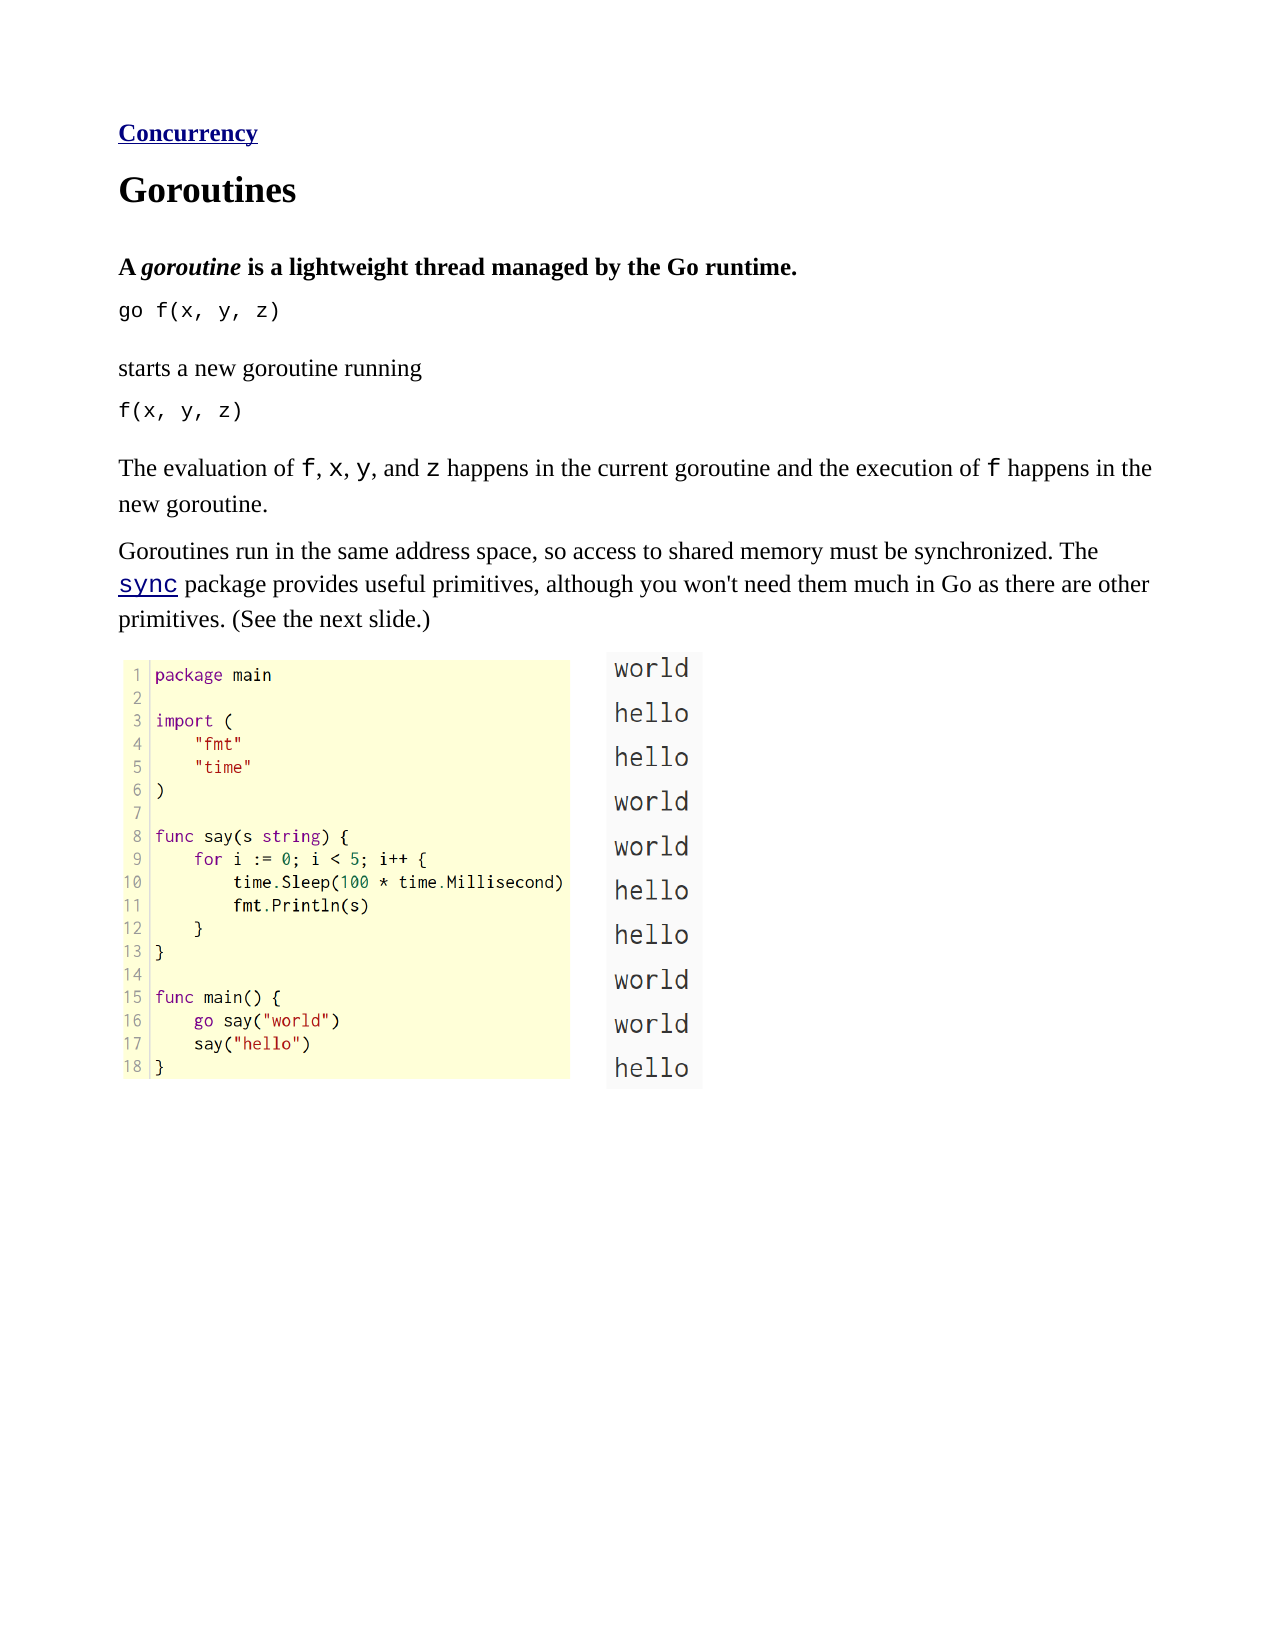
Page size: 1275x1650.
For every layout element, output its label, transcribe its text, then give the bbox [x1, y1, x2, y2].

text f(x, y, z) [118, 400, 1157, 424]
picture [123, 660, 571, 1079]
text A goroutine is a lightweight thread managed by the Go runtime. [118, 252, 1157, 281]
subtitle Goroutines [118, 168, 1157, 211]
text The evaluation of f, x, y, and z happens in the current goroutine and the execution of f happens in the new goroutine. [118, 453, 1157, 517]
text starts a new goroutine running [118, 353, 1157, 382]
text Goroutines run in the same address space, so access to shared memory must be synchronized. The sync package provides useful primitives, although you won't need them much in Go as there are other primitives. (See the next slide.) [118, 536, 1157, 633]
text go f(x, y, z) [118, 300, 1157, 323]
picture [606, 652, 703, 1089]
text Concurrency [118, 118, 1157, 147]
